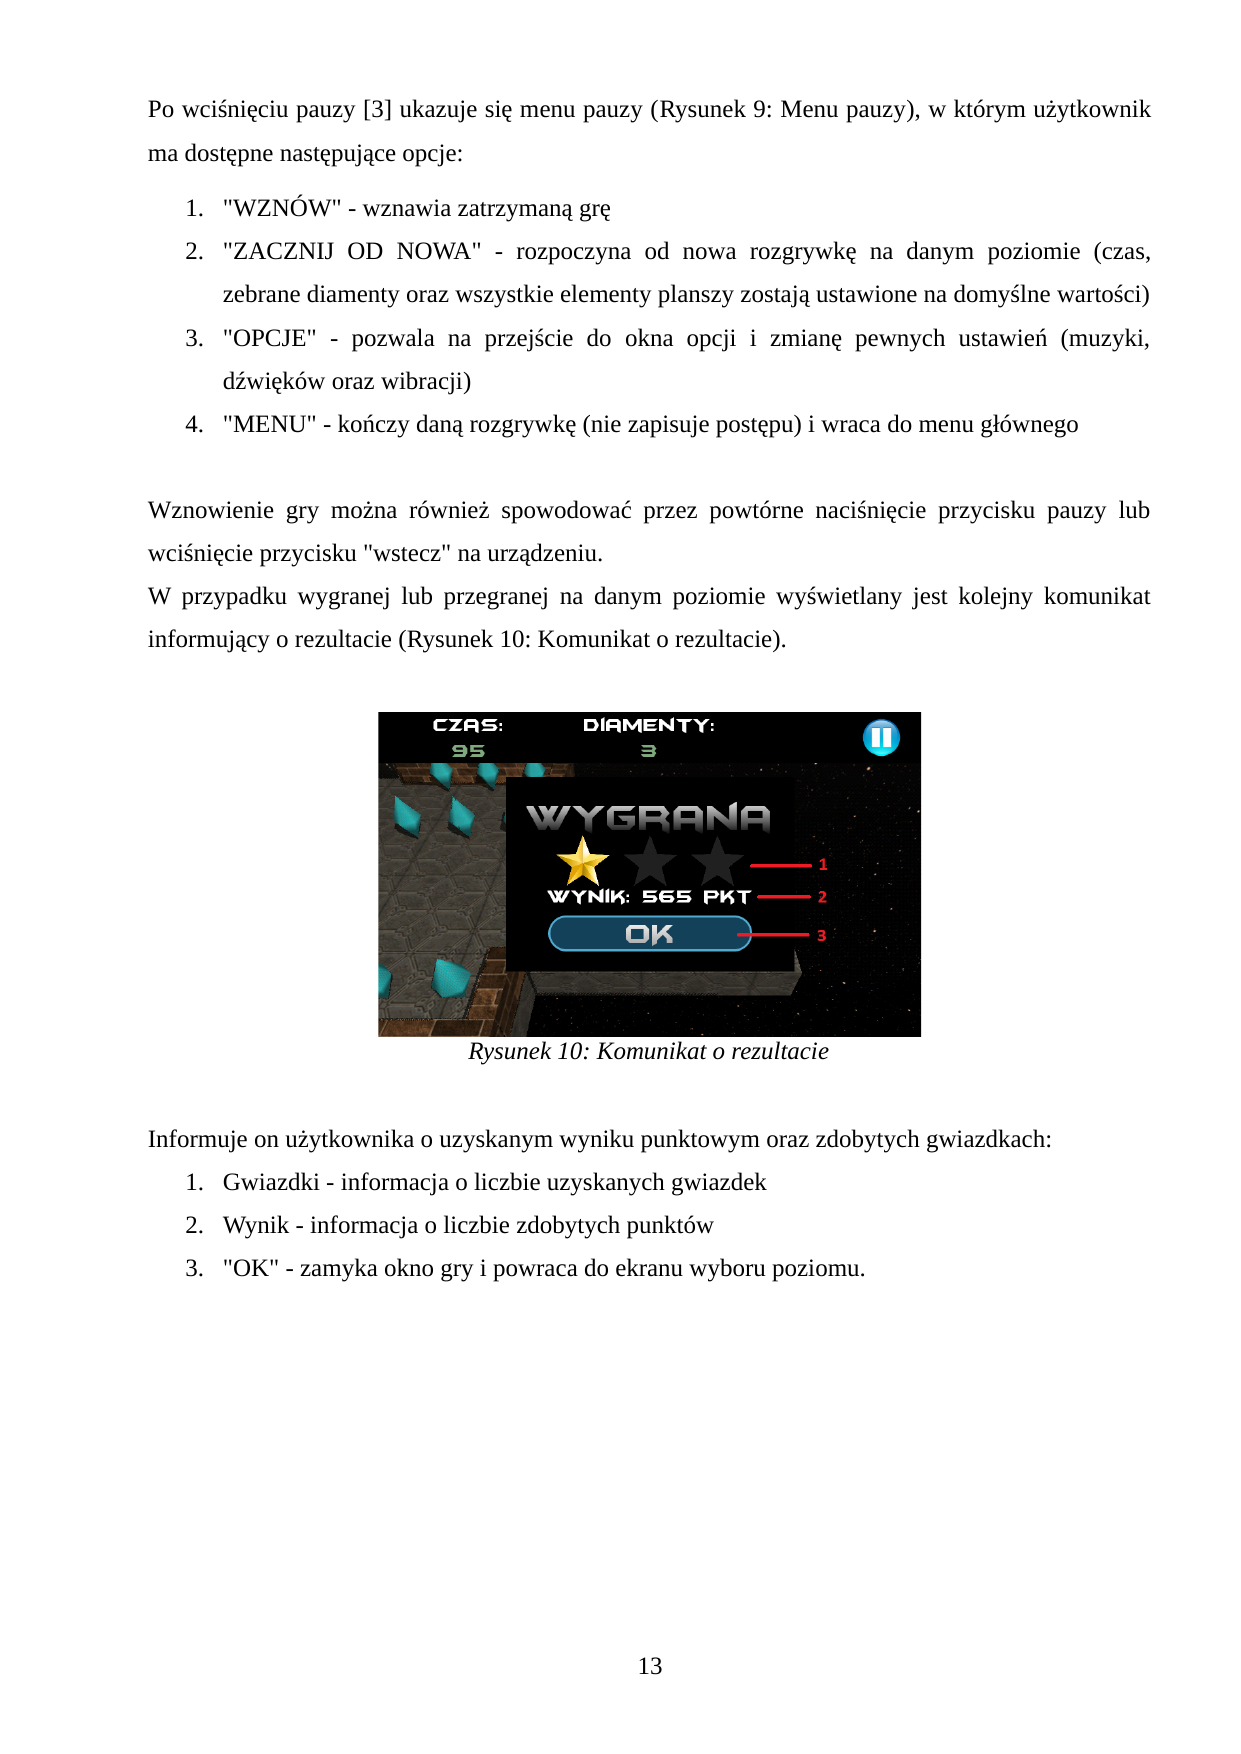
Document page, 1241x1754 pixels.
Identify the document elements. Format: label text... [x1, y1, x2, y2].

text Informuje on użytkownika o uzyskanym wyniku punktowym oraz zdobytych gwiazdkach: [148, 1124, 1152, 1153]
list "MENU" - kończy daną rozgrywkę (nie zapisuje postępu) i wraca do menu głównego [185, 409, 1152, 438]
list "OK" - zamyka okno gry i powraca do ekranu wyboru poziomu. [185, 1253, 1152, 1282]
text Rysunek 10: Komunikat o rezultacie [380, 1037, 919, 1065]
picture [378, 712, 922, 1037]
list Gwiazdki - informacja o liczbie uzyskanych gwiazdek [185, 1167, 1152, 1196]
list "WZNÓW" - wznawia zatrzymaną grę [185, 193, 1152, 222]
text W przypadku wygranej lub przegranej na danym poziomie wyświetlany jest kolejny komunikat informujący o rezultacie (Rysunek 10: Komunikat o rezultacie). [148, 581, 1152, 653]
list "OPCJE" - pozwala na przejście do okna opcji i zmianę pewnych ustawień (muzyki, dźwięków oraz wibracji) [185, 323, 1152, 394]
text Wznowienie gry można również spowodować przez powtórne naciśnięcie przycisku pauzy lub wciśnięcie przycisku "wstecz" na urządzeniu. [148, 495, 1152, 567]
list Wynik - informacja o liczbie zdobytych punktów [185, 1210, 1152, 1239]
list "ZACZNIJ OD NOWA" - rozpoczyna od nowa rozgrywkę na danym poziomie (czas, zebrane diamenty oraz wszystkie elementy planszy zostają ustawione na domyślne wartości) [185, 236, 1152, 308]
text Po wciśnięciu pauzy [3] ukazuje się menu pauzy (Rysunek 9: Menu pauzy), w którym użytkownik ma dostępne następujące opcje: [148, 94, 1152, 166]
